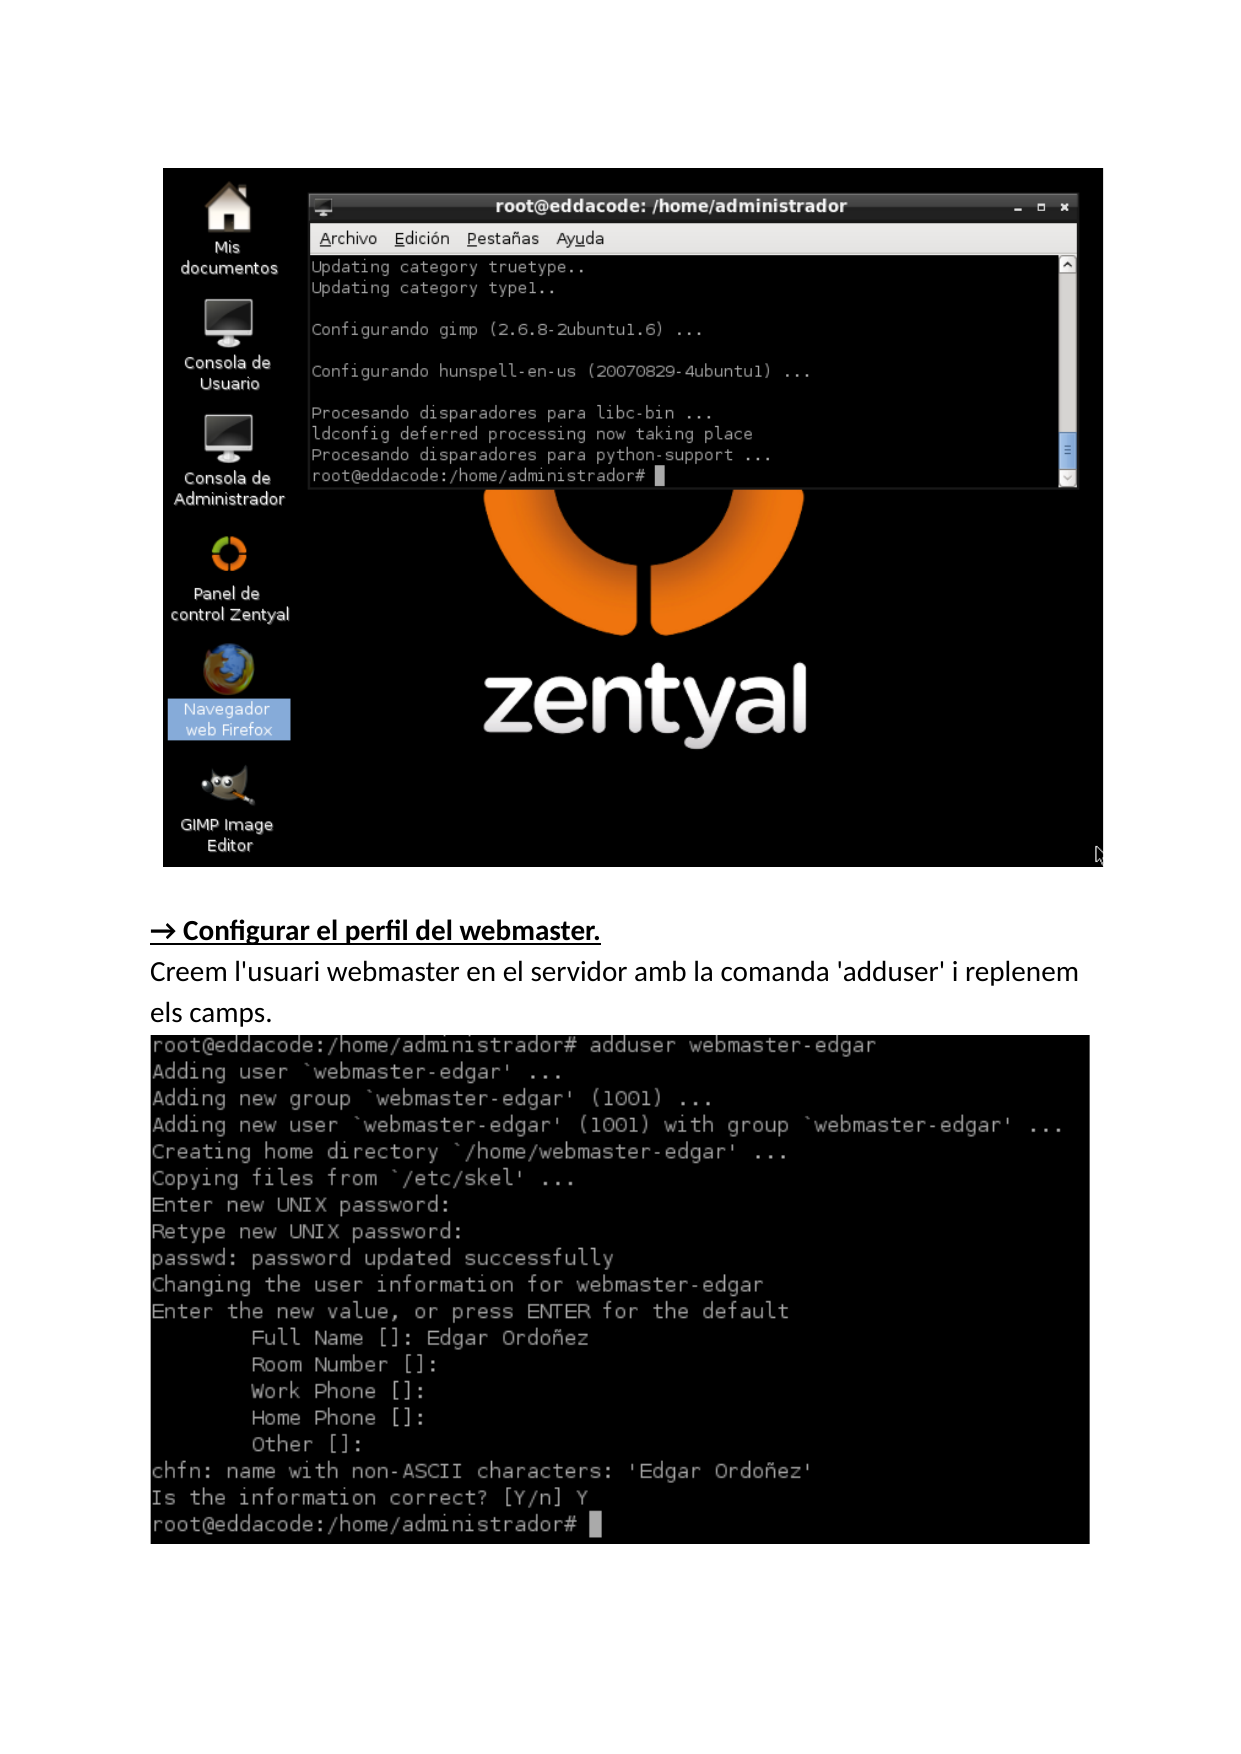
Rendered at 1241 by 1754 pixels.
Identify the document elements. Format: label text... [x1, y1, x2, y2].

picture [150, 1035, 1090, 1544]
list → Configurar el perfil del webmaster. [150, 912, 1090, 948]
text Creem l'usuari webmaster en el servidor amb la comanda 'adduser' i replenem els camps. [150, 953, 1090, 1030]
picture [163, 168, 1104, 867]
